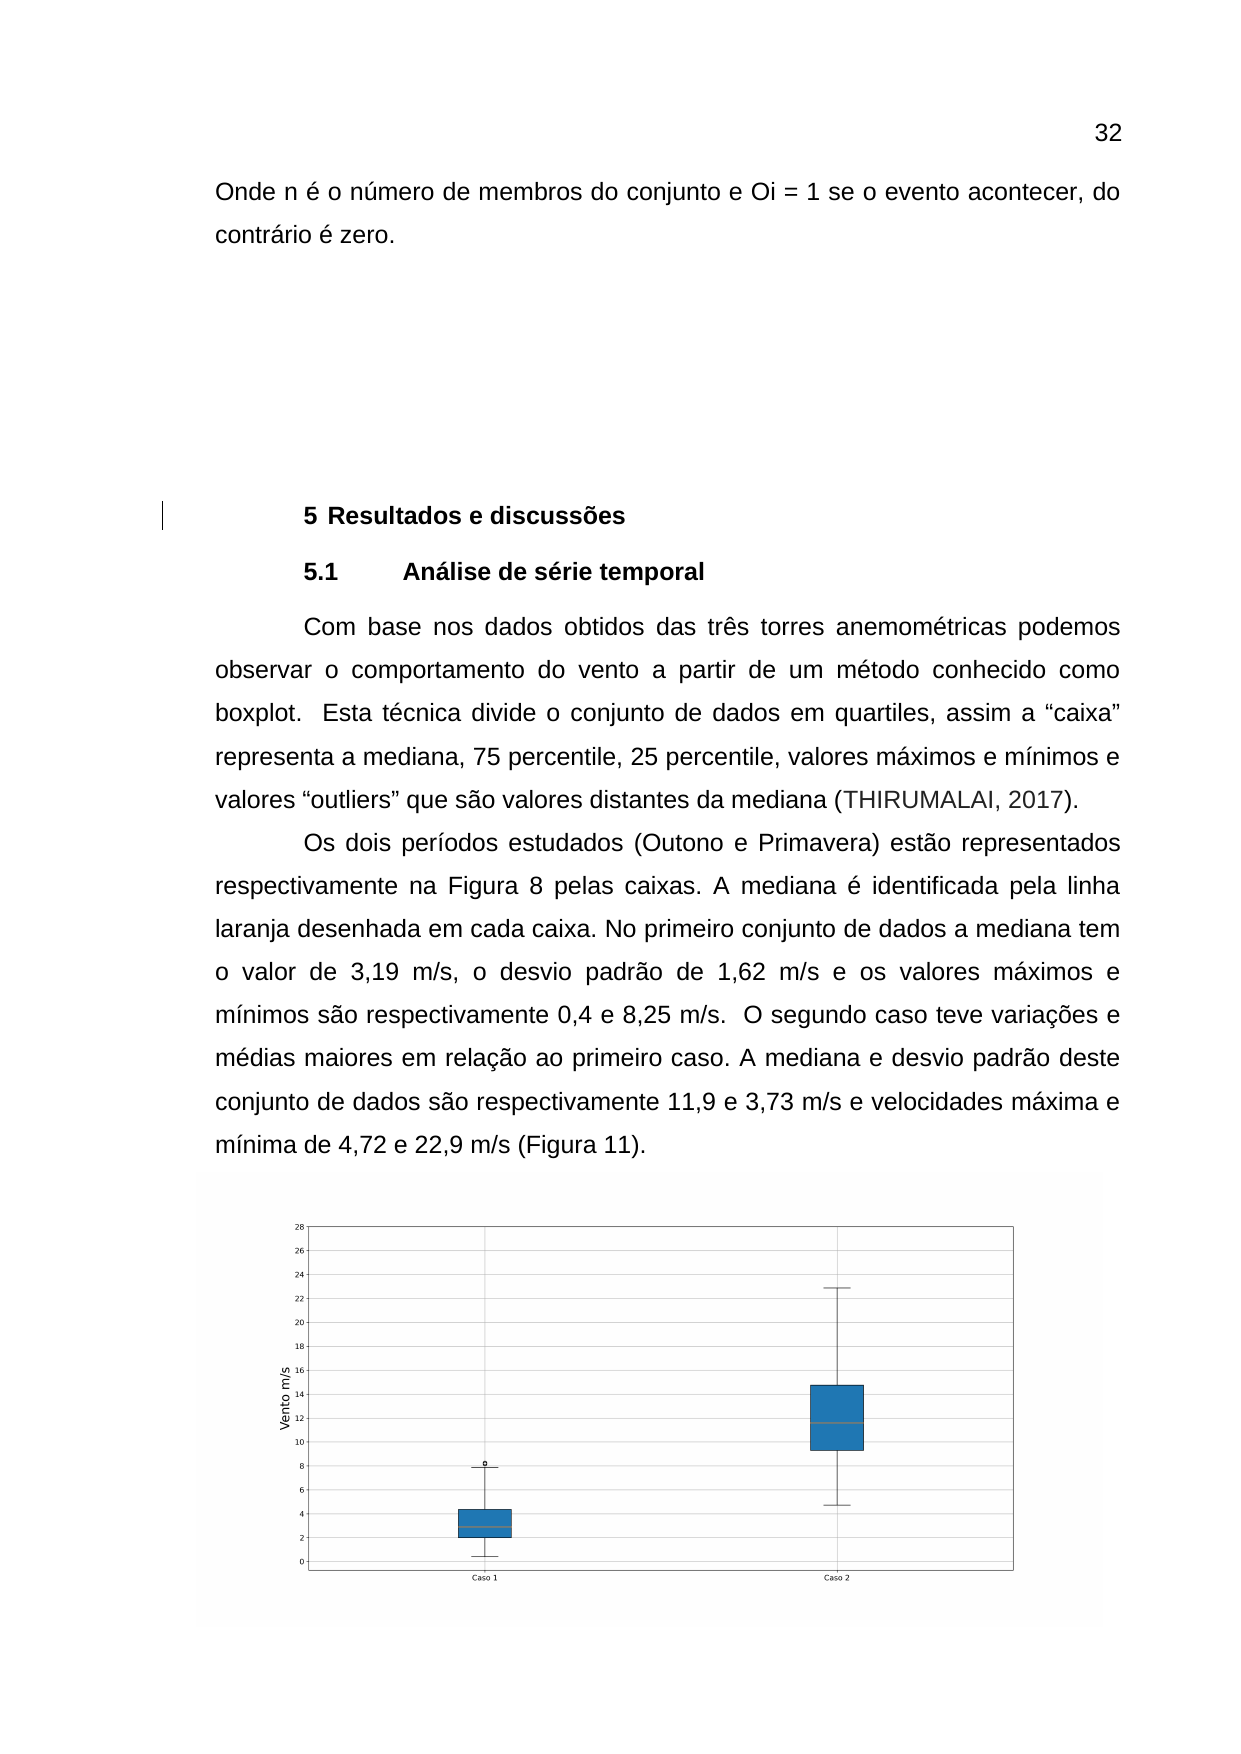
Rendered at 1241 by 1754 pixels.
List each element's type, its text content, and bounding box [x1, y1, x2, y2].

subtitle Resultados e discussões [215, 501, 1122, 530]
text Os dois períodos estudados (Outono e Primavera) estão representados respectivamente na Figura 8 pelas caixas. A mediana é identificada pela linha laranja desenhada em cada caixa. No primeiro conjunto de dados a mediana tem o valor de 3,19 m/s, o desvio padrão de 1,62 m/s e os valores máximos e mínimos são respectivamente 0,4 e 8,25 m/s. O segundo caso teve variações e médias maiores em relação ao primeiro caso. A mediana e desvio padrão deste conjunto de dados são respectivamente 11,9 e 3,73 m/s e velocidades máxima e mínima de 4,72 e 22,9 m/s (Figura 11). [215, 828, 1122, 1158]
subtitle Análise de série temporal [215, 557, 1122, 585]
picture [196, 1172, 1104, 1627]
text Com base nos dados obtidos das três torres anemométricas podemos observar o comportamento do vento a partir de um método conhecido como boxplot. Esta técnica divide o conjunto de dados em quartiles, assim a “caixa” representa a mediana, 75 percentile, 25 percentile, valores máximos e mínimos e valores “outliers” que são valores distantes da mediana (THIRUMALAI, 2017). [215, 612, 1122, 813]
text Onde n é o número de membros do conjunto e Oi = 1 se o evento acontecer, do contrário é zero. [215, 177, 1122, 249]
